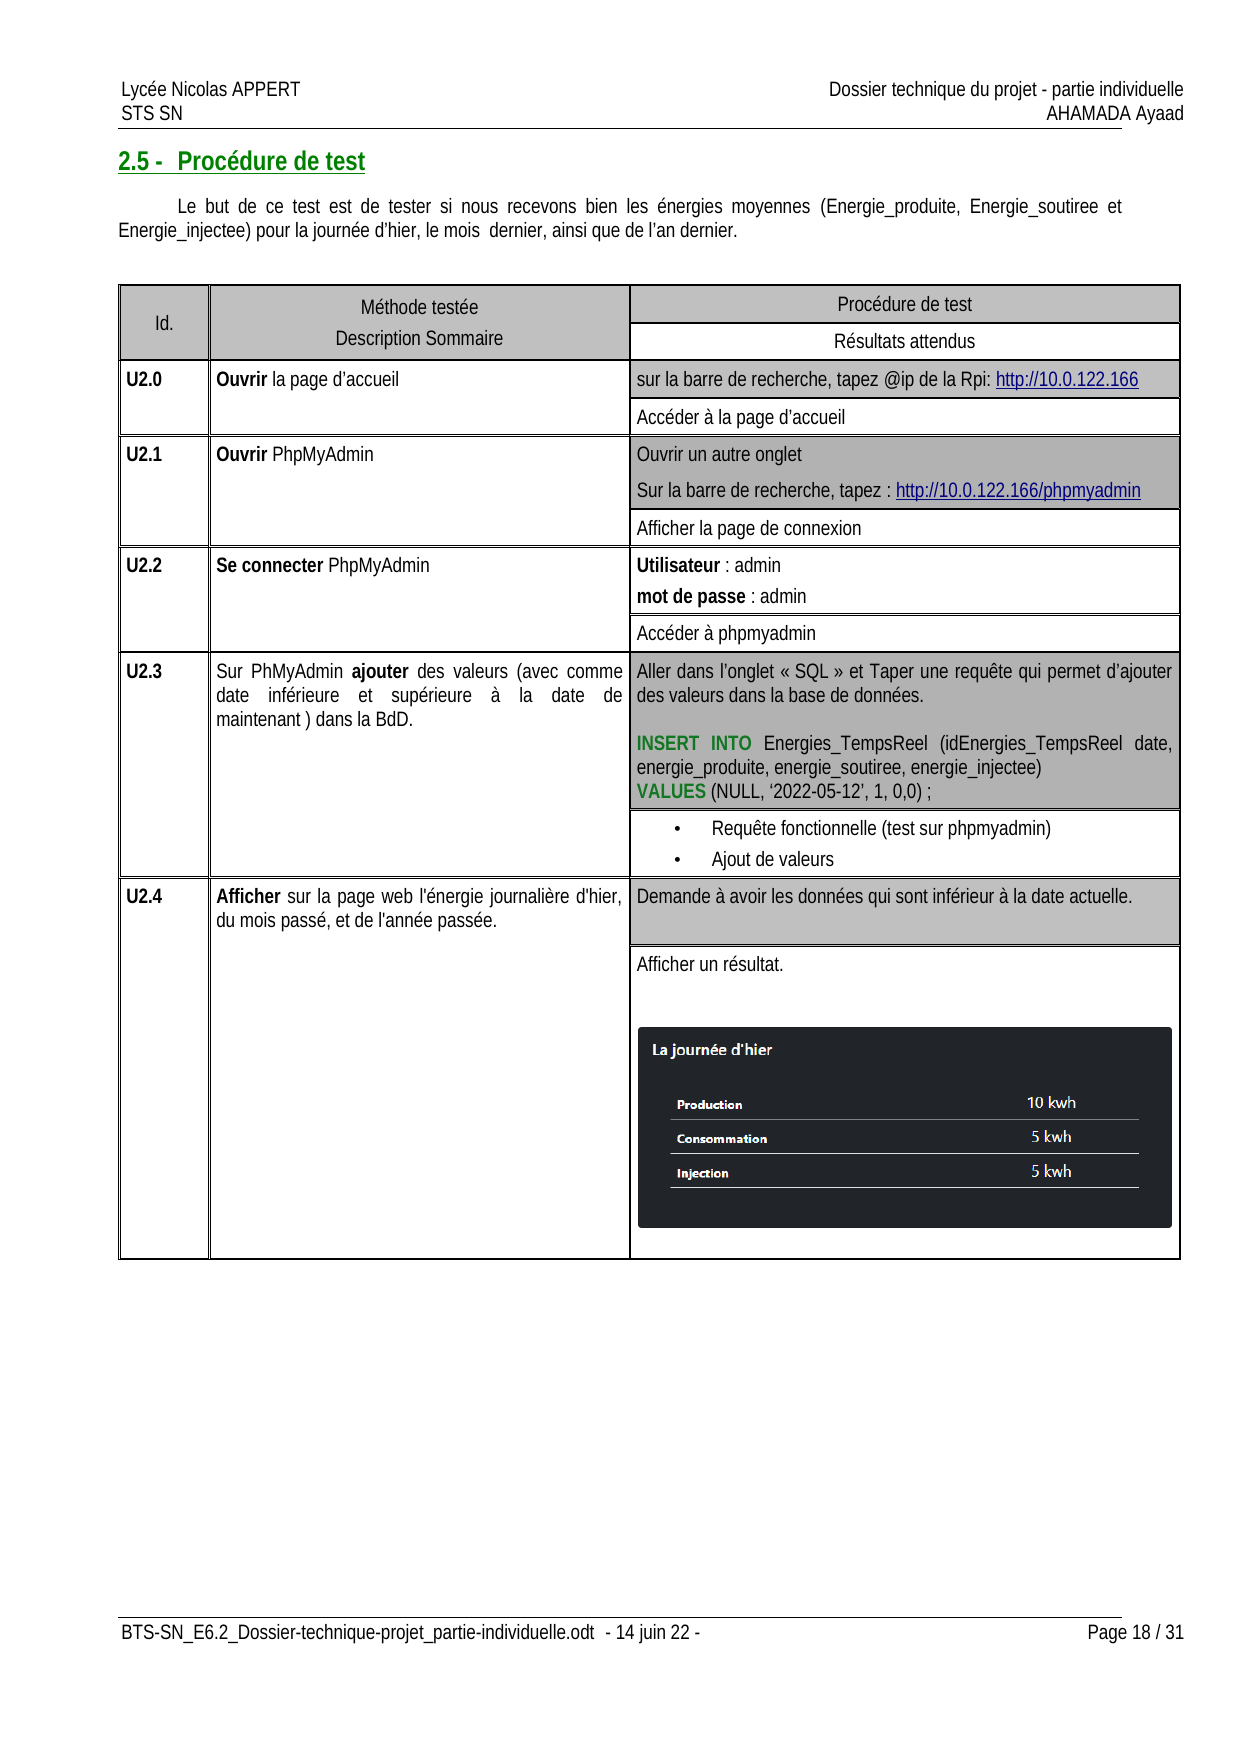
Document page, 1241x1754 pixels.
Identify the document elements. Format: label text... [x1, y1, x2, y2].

table_cell Aller dans l’onglet « SQL » et Taper une requête qui permet d’ajouter des valeurs dans la base de données. INSERT INTO Energies_TempsReel (idEnergies_TempsReel date, energie_produite, energie_soutiree, energie_injectee) VALUES (NULL, ‘2022-05-12’, 1, 0,0) ; [631, 653, 1179, 808]
table_cell Requête fonctionnelle (test sur phpmyadmin) Ajout de valeurs [631, 811, 1179, 876]
table_cell U2.1 [121, 437, 208, 545]
table_cell Accéder à phpmyadmin [631, 616, 1179, 651]
table_cell Afficher la page de connexion [631, 510, 1179, 545]
table_cell U2.4 [121, 879, 208, 1258]
table_cell Ouvrir un autre onglet Sur la barre de recherche, tapez : http://10.0.122.166/phpmyadmin [631, 437, 1179, 508]
table_cell Afficher sur la page web l'énergie journalière d'hier, du mois passé, et de l'année passée. [211, 879, 629, 1258]
table_cell U2.3 [121, 653, 208, 876]
table_header Méthode testée Description Sommaire [211, 286, 629, 359]
table_cell sur la barre de recherche, tapez @ip de la Rpi: http://10.0.122.166 [631, 361, 1179, 397]
table_cell Accéder à la page d’accueil [631, 399, 1179, 434]
table_cell Se connecter PhpMyAdmin [211, 548, 629, 651]
table_header Procédure de test [631, 286, 1179, 322]
table_cell U2.2 [121, 548, 208, 651]
table_cell Ouvrir PhpMyAdmin [211, 437, 629, 545]
table_cell Sur PhMyAdmin ajouter des valeurs (avec comme date inférieure et supérieure à la date de maintenant ) dans la BdD. [211, 653, 629, 876]
subtitle Procédure de test [118, 145, 1122, 176]
table_cell U2.0 [121, 361, 208, 434]
table_cell Afficher un résultat. [631, 947, 1179, 1258]
table_header Id. [121, 286, 208, 359]
picture [636, 1025, 1173, 1229]
table_cell Utilisateur : admin mot de passe : admin [631, 548, 1179, 613]
table_cell Ouvrir la page d’accueil [211, 361, 629, 434]
table_cell Résultats attendus [631, 324, 1179, 359]
text Le but de ce test est de tester si nous recevons bien les énergies moyennes (Energie_produite, Energie_soutiree et Energie_injectee) pour la journée d’hier, le mois dernier, ainsi que de l’an dernier. [118, 194, 1122, 242]
table_cell Demande à avoir les données qui sont inférieur à la date actuelle. [631, 879, 1179, 944]
